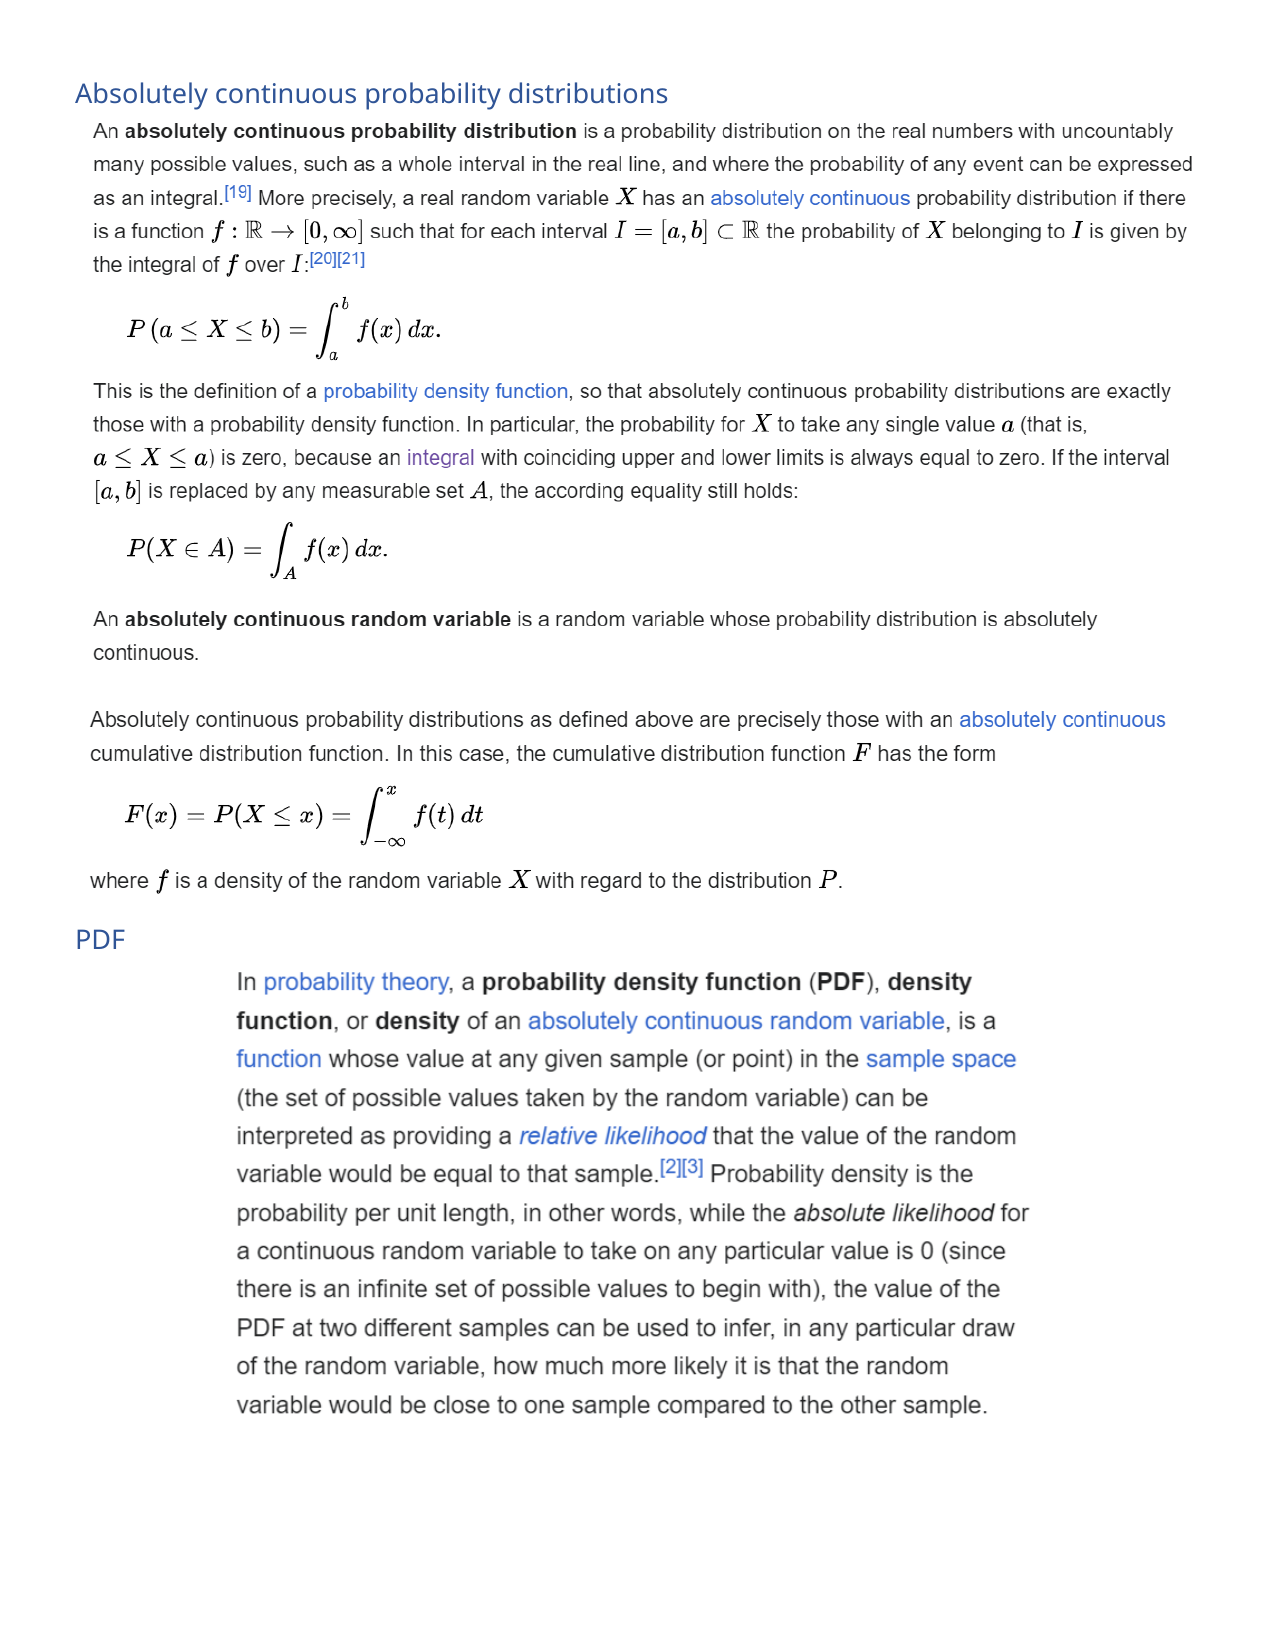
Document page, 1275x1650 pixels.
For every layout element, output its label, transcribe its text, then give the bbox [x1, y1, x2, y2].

subtitle Absolutely continuous probability distributions [75, 75, 1200, 112]
picture [215, 960, 1060, 1429]
subtitle PDF [75, 921, 1200, 958]
picture [75, 114, 1200, 678]
picture [75, 696, 1200, 902]
